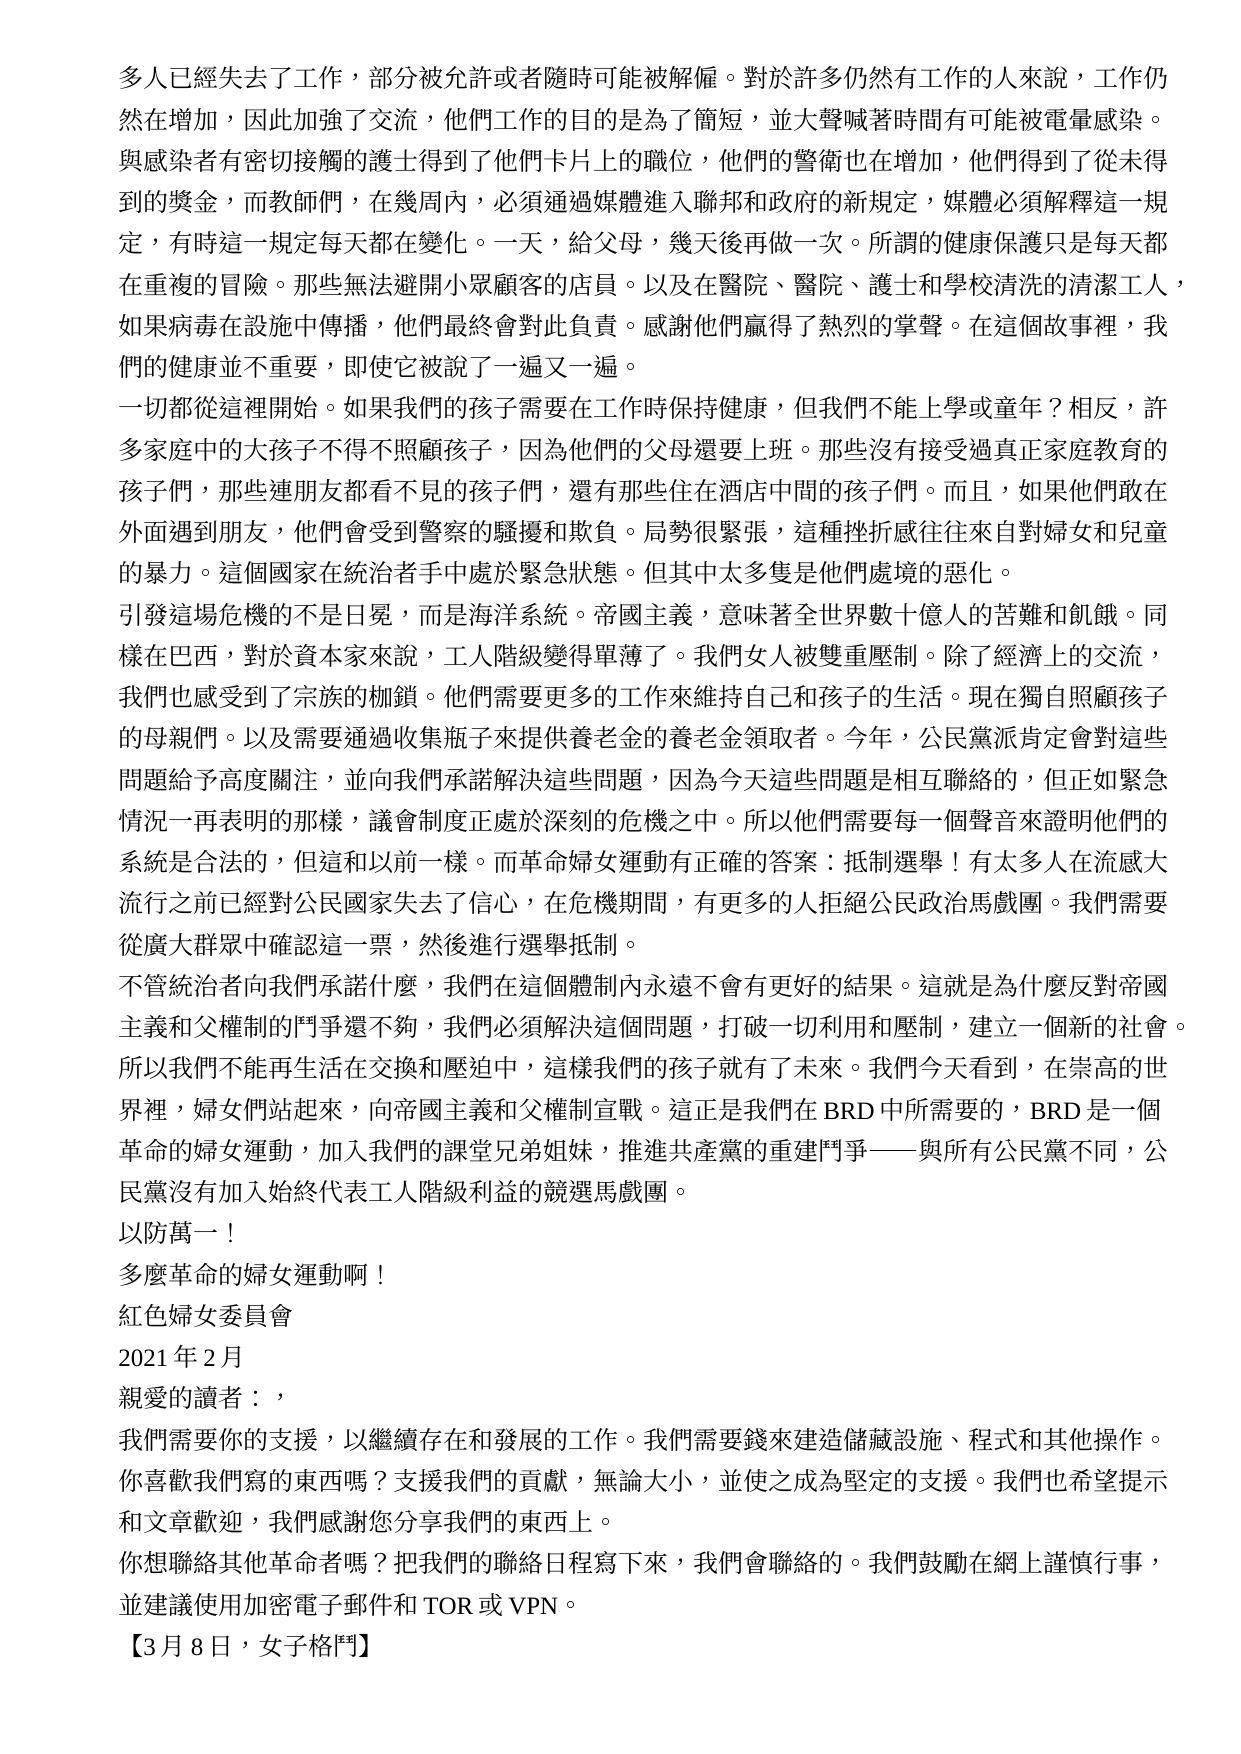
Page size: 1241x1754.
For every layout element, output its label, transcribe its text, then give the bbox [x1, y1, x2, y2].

text 2021-03-01T15:54:30+00:00 2021-03-01T16:19:23+00:00 TFM公司 ['https://i2.wp.com/tjen-people.no/wp-content/uploads/2021/03/8mars.png？配合=1160%2C633&ssl=1''https://lh4.googleusercontent.com/wol2aTnyARZLslEpi\u vXG2s5578iwkp64ruN1q8i5luNBkMdOMnpXkJ-ebuxpicpww4kdigdg8pk5ckukjvqubar3hcvbtisuggegqvsq6hfpdu5gvo3gnetnnyuy6"... [演講] 為人民媒體服務而翻譯的。 我們分享紅色婦女委員會的海報和國際婦女節的比賽。我們已經用德語翻譯了我們朋友的文章《沃爾克的飲食》。BRD代表德意志聯邦共和國，這是該國的正式名稱。 每個國家的問題，團結起來！女人們出來打架！ 近一年來，德國已經啟動了緊急狀態。經濟危機中的緊急情況，被稱為“電暈危機”有一個危機，他們讓它看起來像是保護我們的健康是重點，但有多少人明白電梯系統真的有危機-帝國主義。很多人已經失去了工作，部分被允許或者隨時可能被解僱。對於許多仍然有工作的人來說，工作仍然在增加，因此加強了交流，他們工作的目的是為了簡短，並大聲喊著時間有可能被電暈感染。與感染者有密切接觸的護士得到了他們卡片上的職位，他們的警衛也在增加，他們得到了從未得到的獎金，而教師們，在幾周內，必須通過媒體進入聯邦和政府的新規定，媒體必須解釋這一規定，有時這一規定每天都在變化。一天，給父母，幾天後再做一次。所謂的健康保護只是每天都在重複的冒險。那些無法避開小眾顧客的店員。以及在醫院、醫院、護士和學校清洗的清潔工人，如果病毒在設施中傳播，他們最終會對此負責。感謝他們贏得了熱烈的掌聲。在這個故事裡，我們的健康並不重要，即使它被說了一遍又一遍。 一切都從這裡開始。如果我們的孩子需要在工作時保持健康，但我們不能上學或童年？相反，許多家庭中的大孩子不得不照顧孩子，因為他們的父母還要上班。那些沒有接受過真正家庭教育的孩子們，那些連朋友都看不見的孩子們，還有那些住在酒店中間的孩子們。而且，如果他們敢在外面遇到朋友，他們會受到警察的騷擾和欺負。局勢很緊張，這種挫折感往往來自對婦女和兒童的暴力。這個國家在統治者手中處於緊急狀態。但其中太多隻是他們處境的惡化。 引發這場危機的不是日冕，而是海洋系統。帝國主義，意味著全世界數十億人的苦難和飢餓。同樣在巴西，對於資本家來說，工人階級變得單薄了。我們女人被雙重壓制。除了經濟上的交流，我們也感受到了宗族的枷鎖。他們需要更多的工作來維持自己和孩子的生活。現在獨自照顧孩子的母親們。以及需要通過收集瓶子來提供養老金的養老金領取者。今年，公民黨派肯定會對這些問題給予高度關注，並向我們承諾解決這些問題，因為今天這些問題是相互聯絡的，但正如緊急情況一再表明的那樣，議會制度正處於深刻的危機之中。所以他們需要每一個聲音來證明他們的系統是合法的，但這和以前一樣。而革命婦女運動有正確的答案：抵制選舉！有太多人在流感大流行之前已經對公民國家失去了信心，在危機期間，有更多的人拒絕公民政治馬戲團。我們需要從廣大群眾中確認這一票，然後進行選舉抵制。 不管統治者向我們承諾什麼，我們在這個體制內永遠不會有更好的結果。這就是為什麼反對帝國主義和父權制的鬥爭還不夠，我們必須解決這個問題，打破一切利用和壓制，建立一個新的社會。所以我們不能再生活在交換和壓迫中，這樣我們的孩子就有了未來。我們今天看到，在崇高的世界裡，婦女們站起來，向帝國主義和父權制宣戰。這正是我們在BRD中所需要的，BRD是一個革命的婦女運動，加入我們的課堂兄弟姐妹，推進共產黨的重建鬥爭——與所有公民黨不同，公民黨沒有加入始終代表工人階級利益的競選馬戲團。 以防萬一！ 多麼革命的婦女運動啊！ 紅色婦女委員會 2021年2月 親愛的讀者：， 我們需要你的支援，以繼續存在和發展的工作。我們需要錢來建造儲藏設施、程式和其他操作。 你喜歡我們寫的東西嗎？支援我們的貢獻，無論大小，並使之成為堅定的支援。我們也希望提示和文章歡迎，我們感謝您分享我們的東西上。 你想聯絡其他革命者嗎？把我們的聯絡日程寫下來，我們會聯絡的。我們鼓勵在網上謹慎行事，並建議使用加密電子郵件和TOR或VPN。 【3月8日，女子格鬥】 https://tjen-people.no/index.php/2021/03/01/Germany-Propagation-for-8-March/ [118, 59, 1181, 1662]
